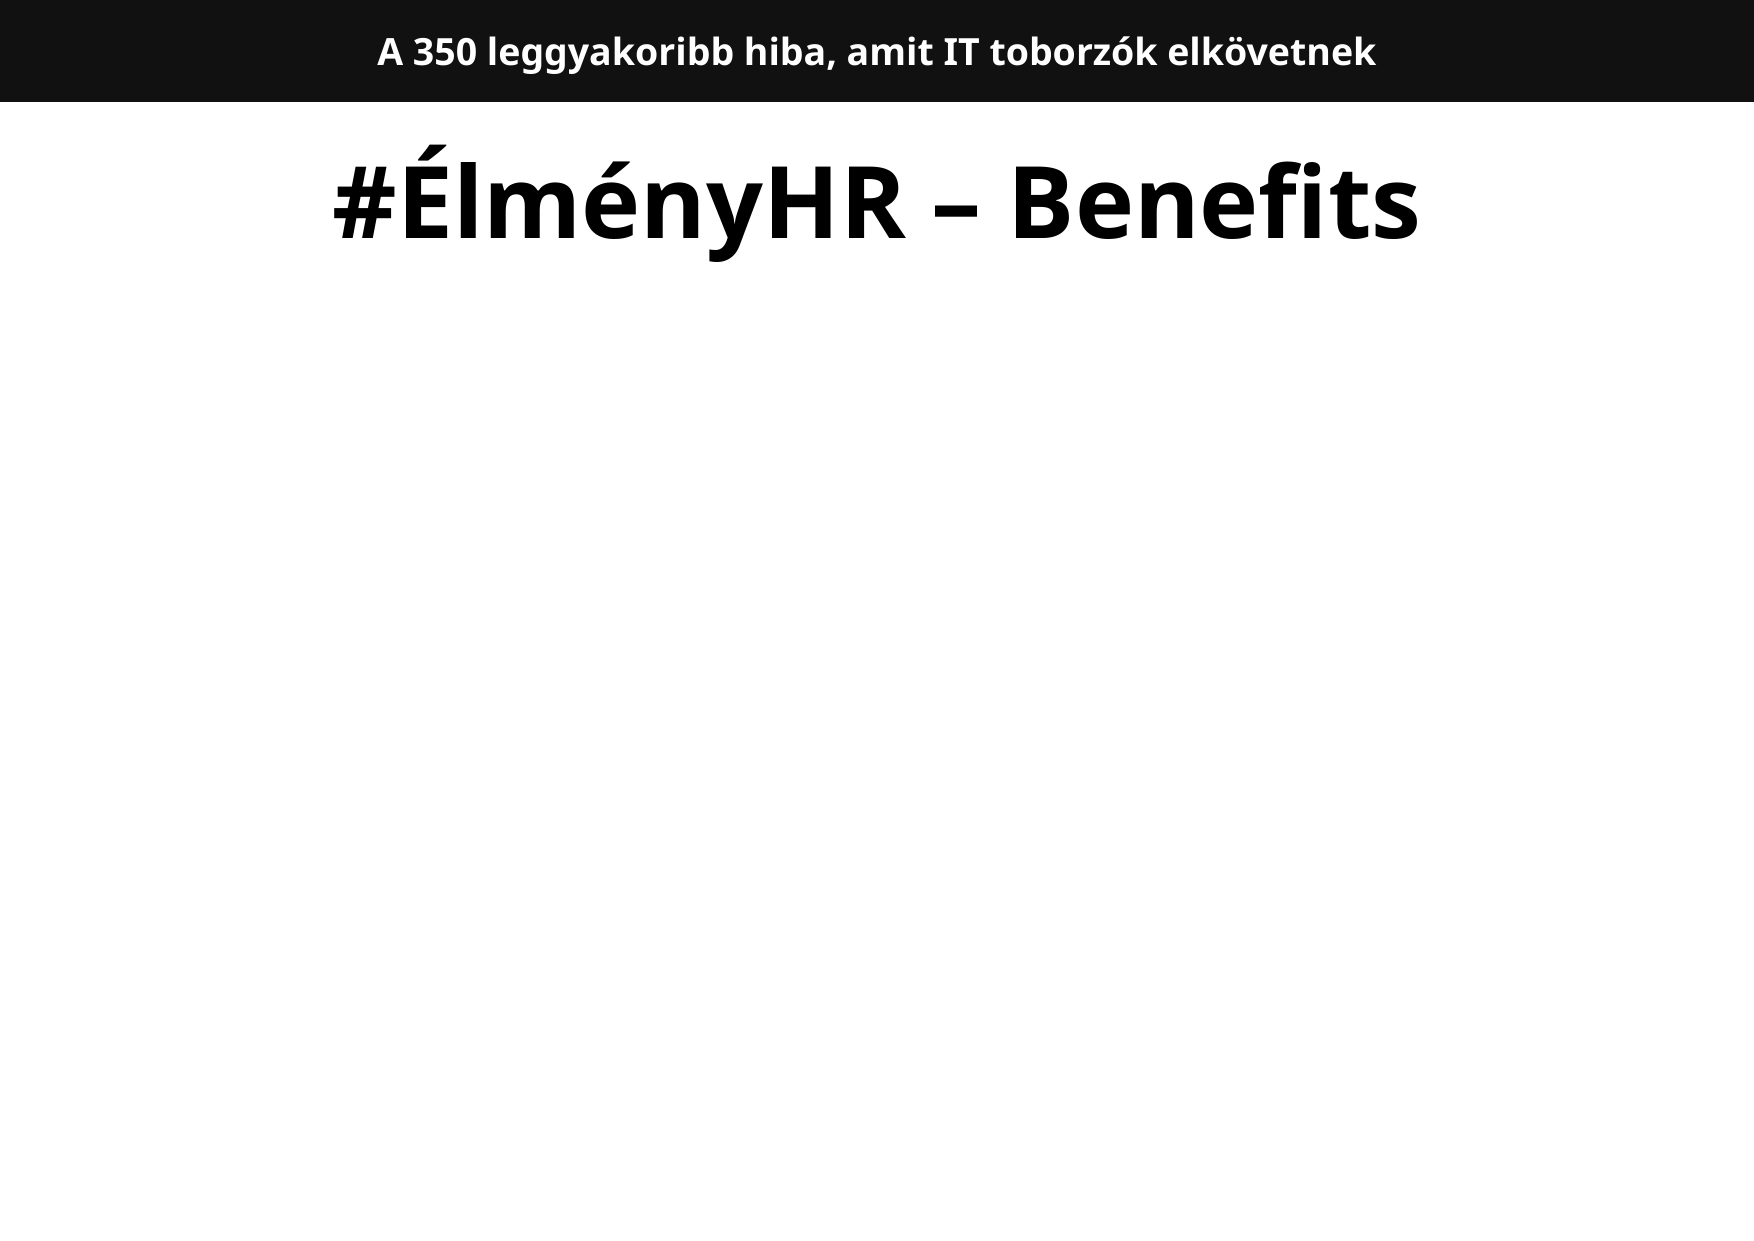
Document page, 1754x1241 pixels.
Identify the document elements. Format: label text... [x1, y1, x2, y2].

text #ÉlményHR – Benefits [0, 132, 1754, 268]
